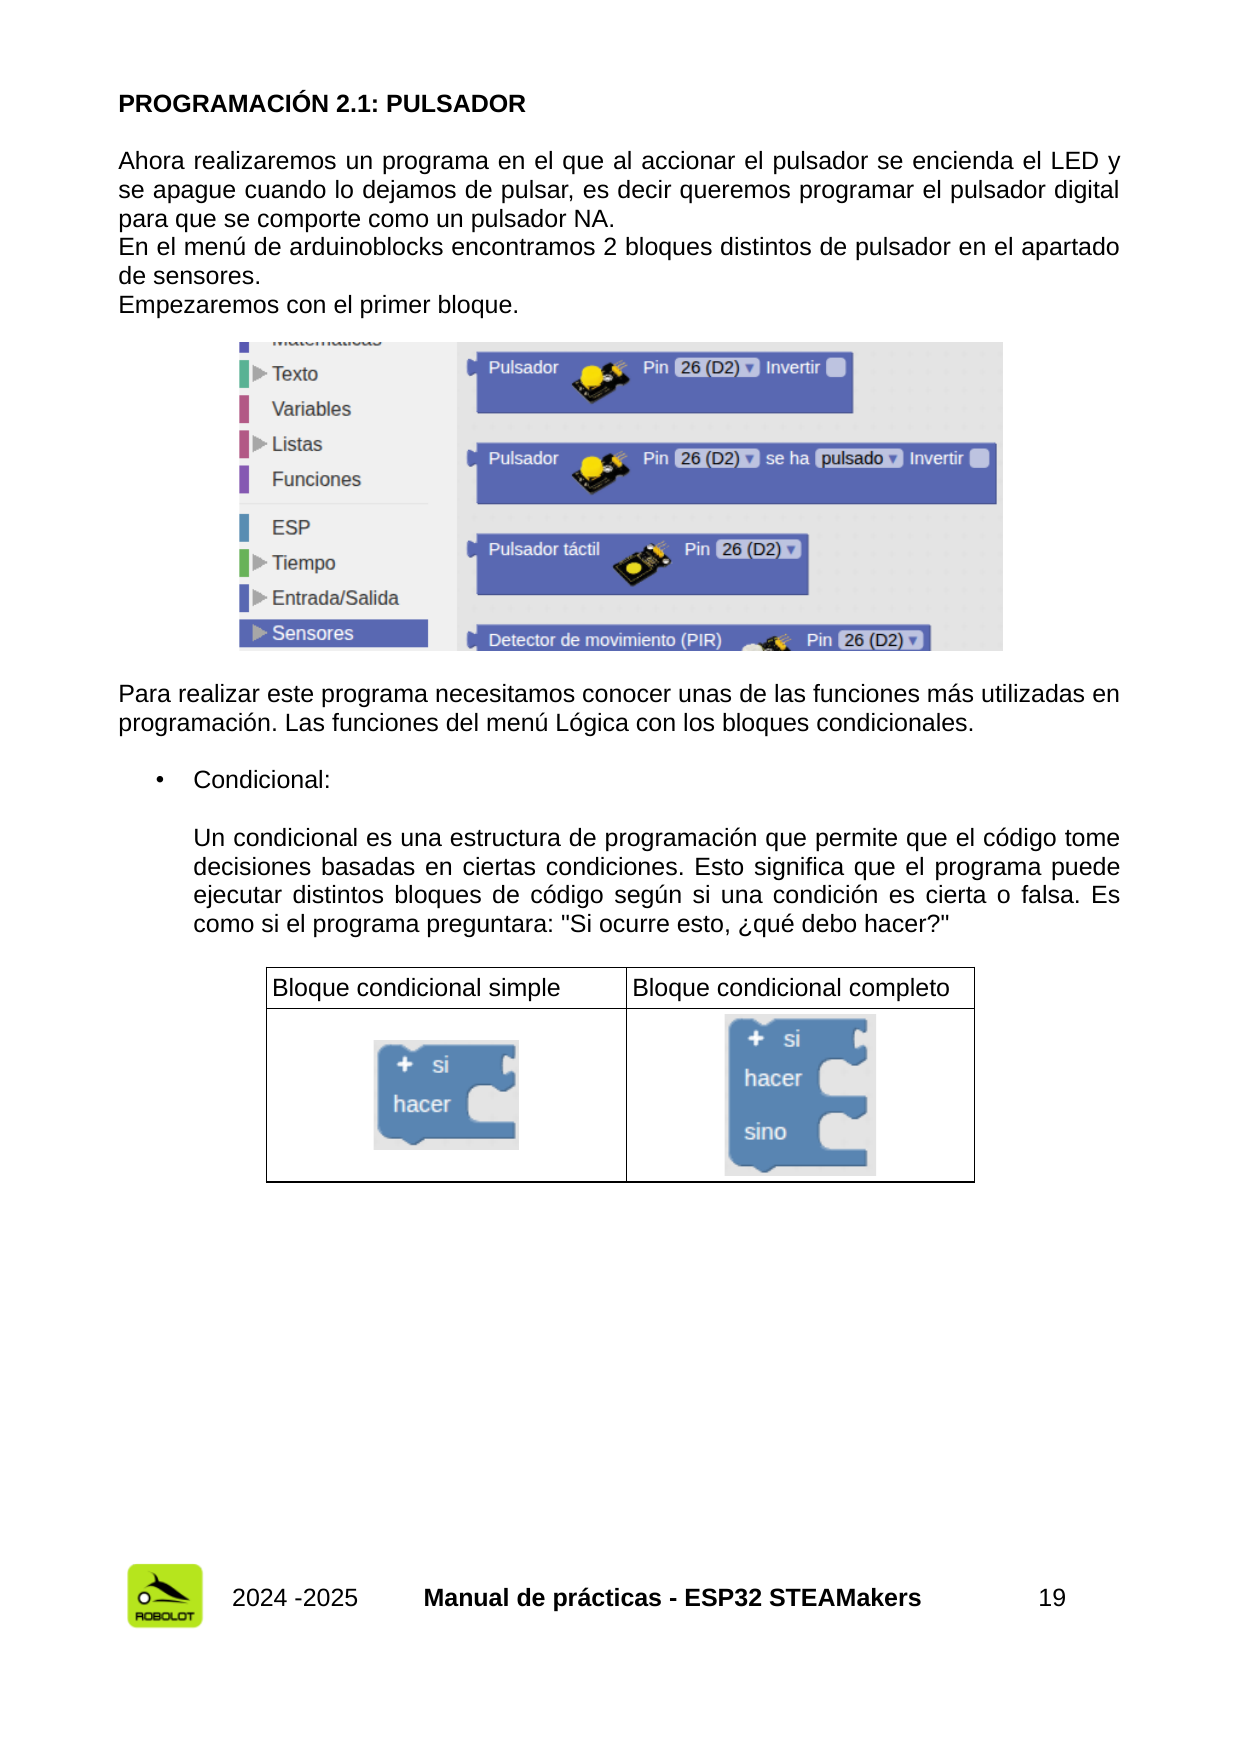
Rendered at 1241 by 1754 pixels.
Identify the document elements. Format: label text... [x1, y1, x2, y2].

picture [237, 342, 1003, 651]
table_cell [627, 1009, 974, 1181]
list Condicional: [156, 765, 1122, 794]
picture [373, 1040, 519, 1150]
text Para realizar este programa necesitamos conocer unas de las funciones más utilizadas en programación. Las funciones del menú Lógica con los bloques condicionales. [118, 679, 1122, 737]
picture [724, 1014, 877, 1176]
text Ahora realizaremos un programa en el que al accionar el pulsador se encienda el LED y se apague cuando lo dejamos de pulsar, es decir queremos programar el pulsador digital para que se comporte como un pulsador NA. [118, 146, 1122, 232]
table_header Bloque condicional simple [267, 968, 626, 1008]
list Un condicional es una estructura de programación que permite que el código tome decisiones basadas en ciertas condiciones. Esto significa que el programa puede ejecutar distintos bloques de código según si una condición es cierta o falsa. Es como si el programa preguntara: "Si ocurre esto, ¿qué debo hacer?" [156, 823, 1122, 938]
text Empezaremos con el primer bloque. [118, 290, 1122, 318]
text En el menú de arduinoblocks encontramos 2 bloques distintos de pulsador en el apartado de sensores. [118, 232, 1122, 290]
picture [126, 1563, 205, 1631]
text PROGRAMACIÓN 2.1: PULSADOR [118, 88, 1122, 117]
table_cell [267, 1009, 626, 1181]
table_header Bloque condicional completo [627, 968, 974, 1008]
